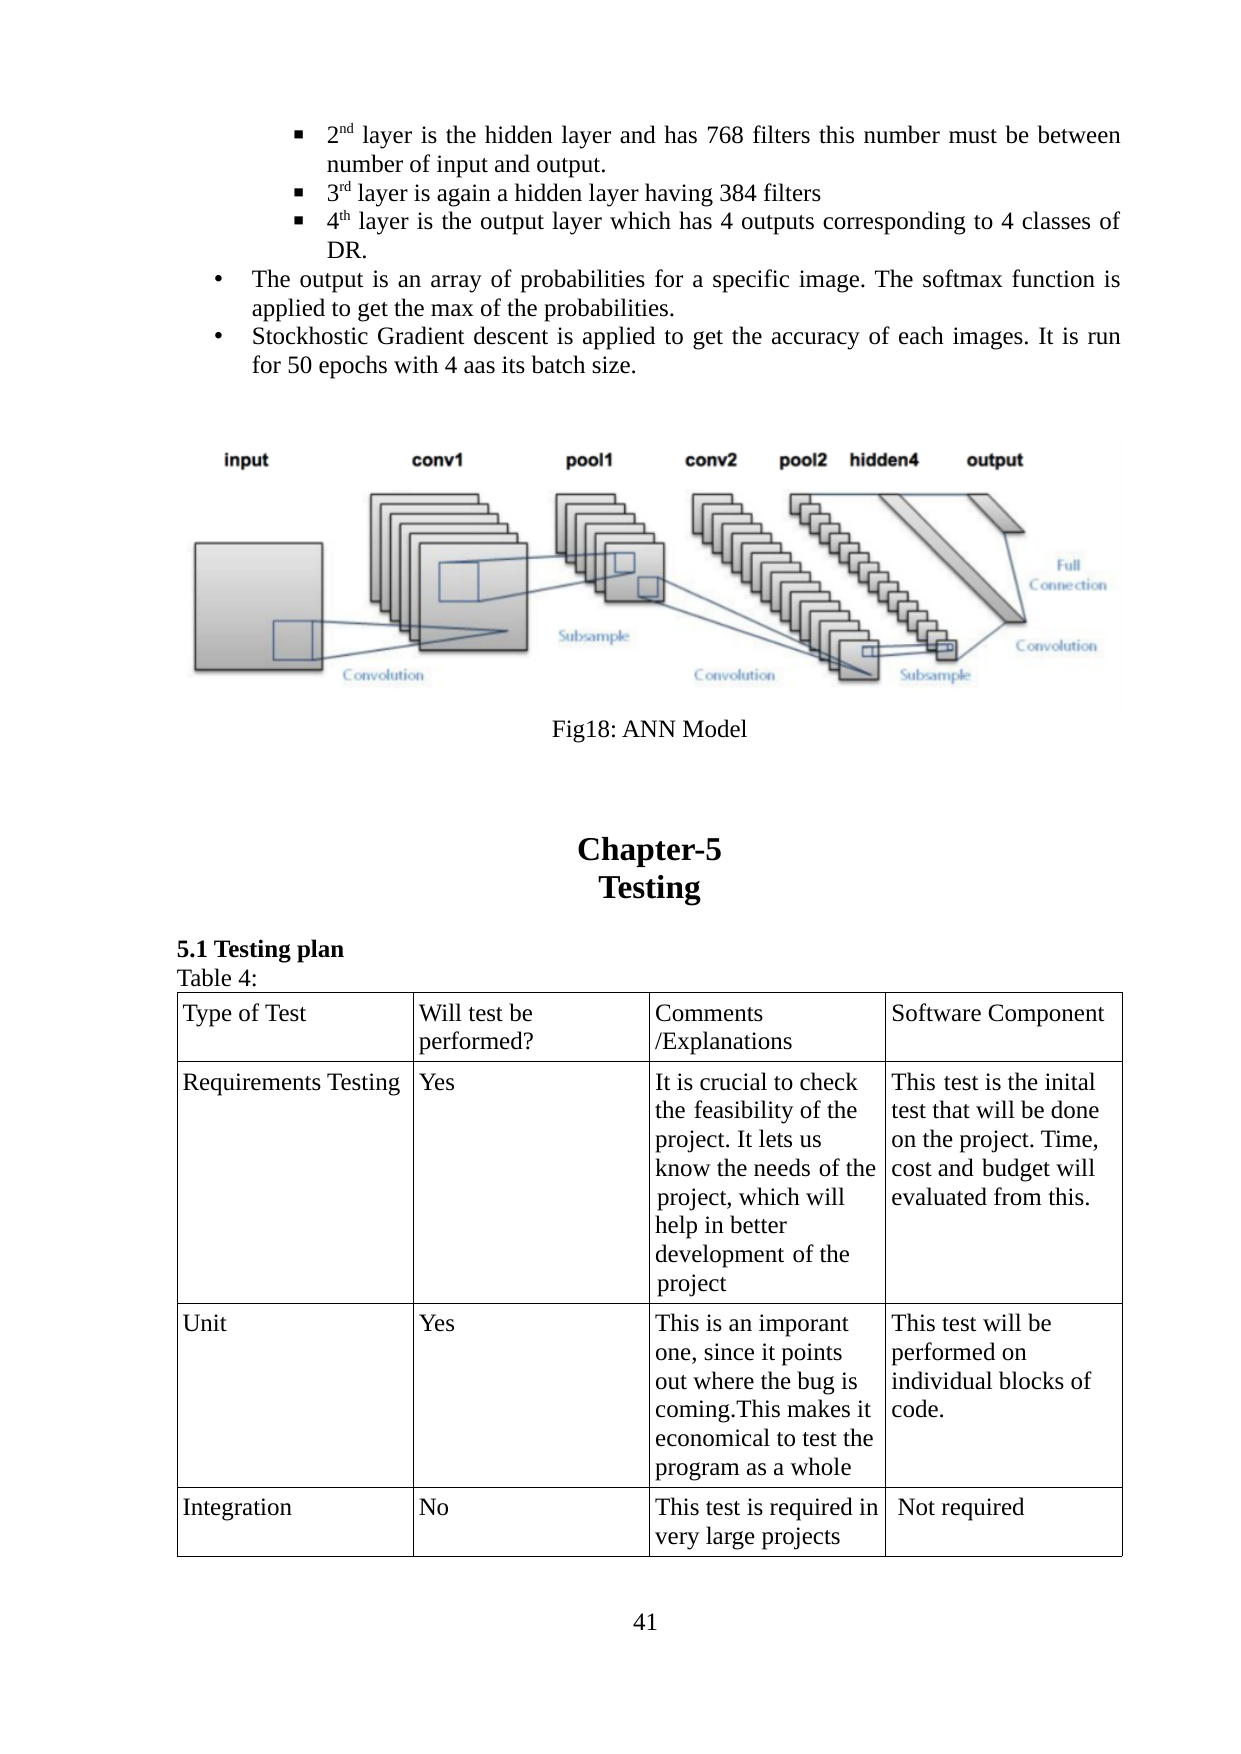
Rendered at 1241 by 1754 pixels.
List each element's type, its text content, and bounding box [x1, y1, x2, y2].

table_cell Integration [178, 1488, 413, 1556]
table_cell This atest is the inital test that will be done on the project. Time, cost and abudget will evaluated from this. [886, 1062, 1122, 1302]
list 4th layer is the output layer which has 4 outputs corresponding to 4 classes of DR. [289, 206, 1122, 264]
table_cell This is an imporant one, since it points out where the bug is coming.This makes it economical to test the program as a whole [650, 1304, 885, 1487]
table_cell Yes [414, 1062, 649, 1302]
list Stockhostic Gradient descent is applied to get the accuracy of each images. It is run for 50 epochs with 4 aas its batch size. [214, 321, 1122, 379]
table_cell Unit [178, 1304, 413, 1487]
table_header Software Component [886, 993, 1122, 1061]
table_cell It is crucial to check the afeasibility of the project. It lets us know the needsa of the aproject, which will help in better developmenta of the aproject [650, 1062, 885, 1302]
list The output is an array of probabilities for a specific image. The softmax function is applied to get the max of the probabilities. [214, 264, 1122, 321]
text Chapter-5 [177, 829, 1122, 867]
table_header Will test be performed? [414, 993, 649, 1061]
list 2nd layer is the hidden layer and has 768 filters this number must be between number of input and output. [289, 120, 1122, 178]
list 3rd layer is again a hidden layer having 384 filters [289, 178, 1122, 206]
table_header Comments /Explanations [650, 993, 885, 1061]
table_cell This test is required in very large projects [650, 1488, 885, 1556]
table_cell Not required [886, 1488, 1122, 1556]
picture [176, 436, 1122, 714]
table_cell This test will be performed on individual blocks of code. [886, 1304, 1122, 1487]
text Fig18: ANN Model [177, 714, 1122, 743]
text Testing [177, 867, 1122, 906]
table_cell Requirements Testing [178, 1062, 413, 1302]
text 5.1 Testing plan [177, 934, 1122, 963]
table_cell Yes [414, 1304, 649, 1487]
table_header Type of Test [178, 993, 413, 1061]
text Table 4: [177, 963, 1122, 992]
table_cell No [414, 1488, 649, 1556]
